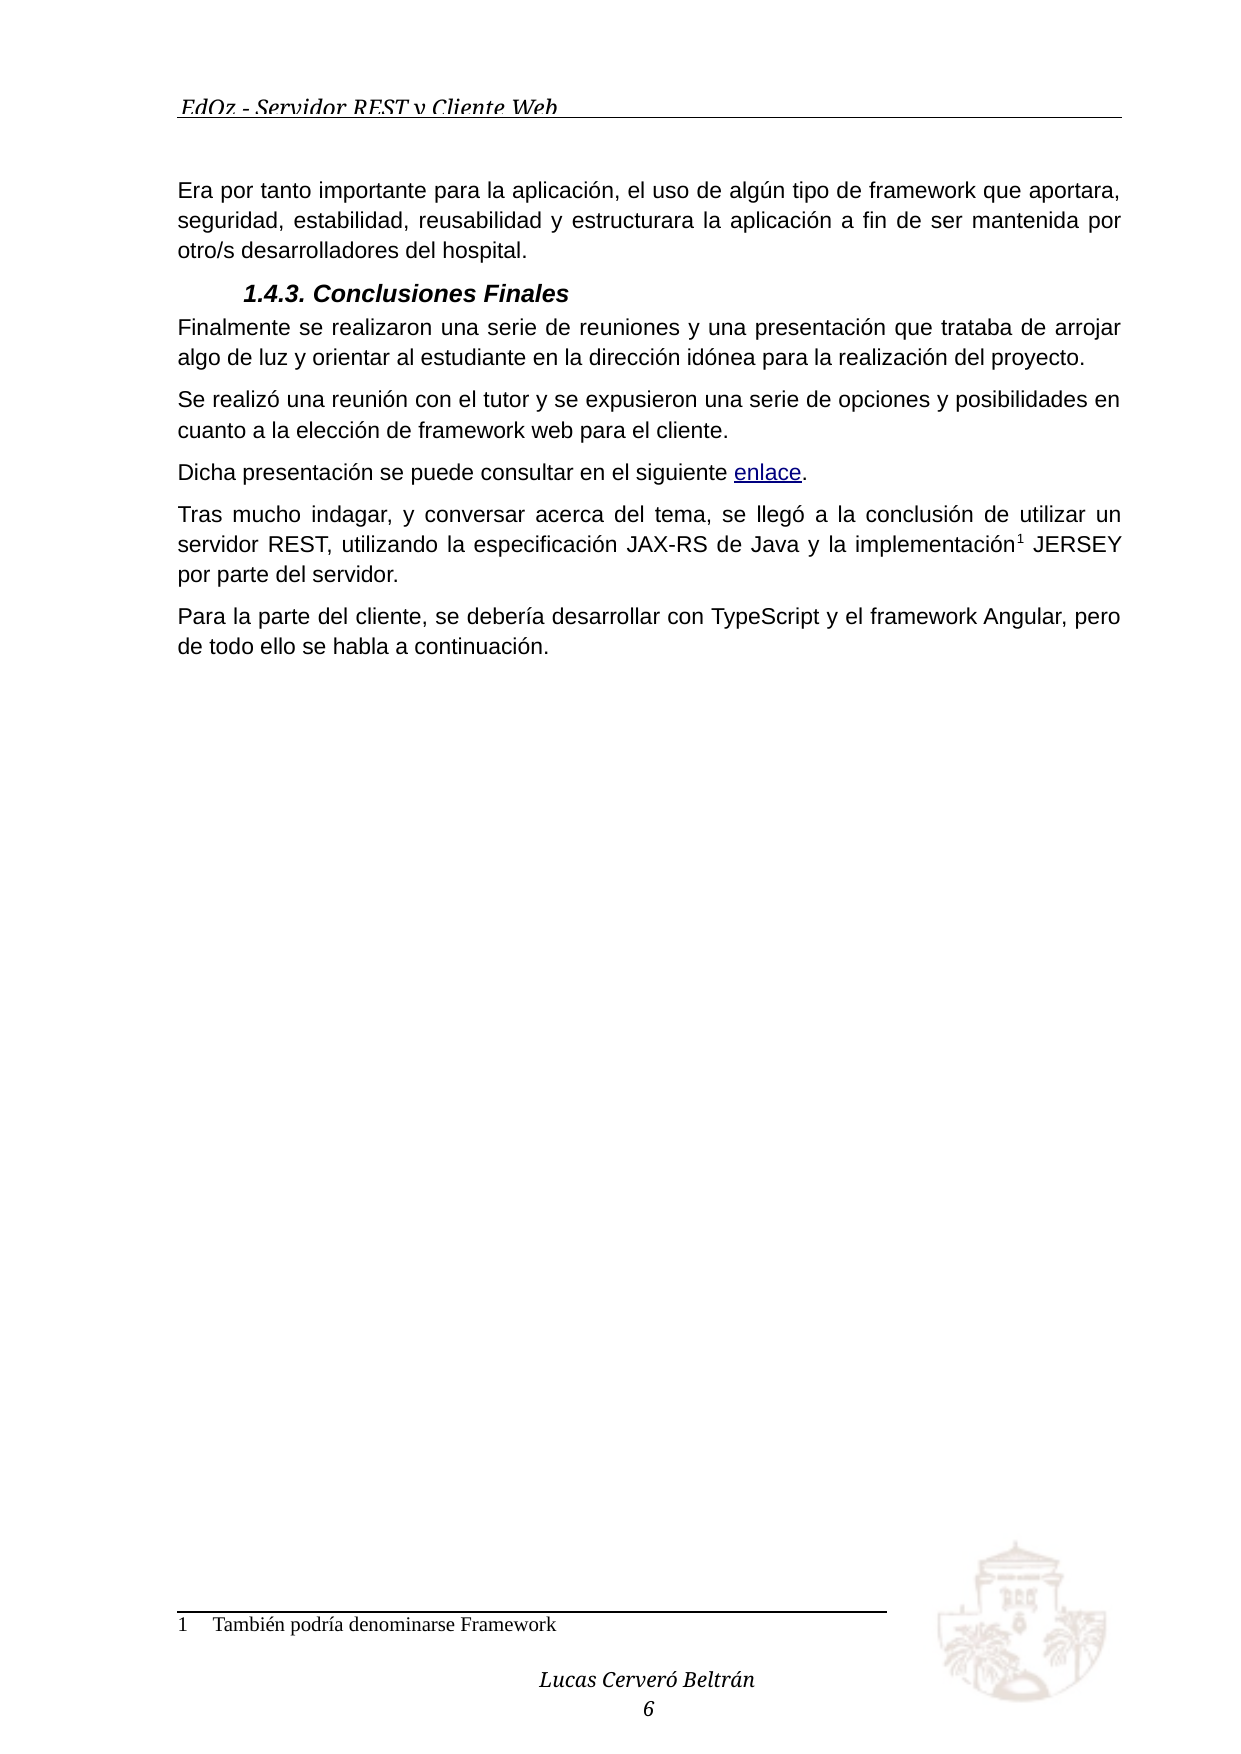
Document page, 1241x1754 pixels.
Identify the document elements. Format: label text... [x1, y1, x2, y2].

text Dicha presentación se puede consultar en el siguiente enlace. [177, 458, 1122, 485]
text Tras mucho indagar, y conversar acerca del tema, se llegó a la conclusión de utilizar un servidor REST, utilizando la especificación JAX-RS de Java y la implementación JERSEY por parte del servidor. [177, 501, 1122, 587]
text Se realizó una reunión con el tutor y se expusieron una serie de opciones y posibilidades en cuanto a la elección de framework web para el cliente. [177, 386, 1122, 443]
text Finalmente se realizaron una serie de reuniones y una presentación que trataba de arrojar algo de luz y orientar al estudiante en la dirección idónea para la realización del proyecto. [177, 314, 1122, 371]
text Era por tanto importante para la aplicación, el uso de algún tipo de framework que aportara, seguridad, estabilidad, reusabilidad y estructurara la aplicación a fin de ser mantenida por otro/s desarrolladores del hospital. [177, 177, 1122, 264]
text También podría denominarse Framework [177, 1612, 1122, 1636]
text Para la parte del cliente, se debería desarrollar con TypeScript y el framework Angular, pero de todo ello se habla a continuación. [177, 603, 1122, 659]
list Conclusiones Finales [177, 279, 1122, 308]
